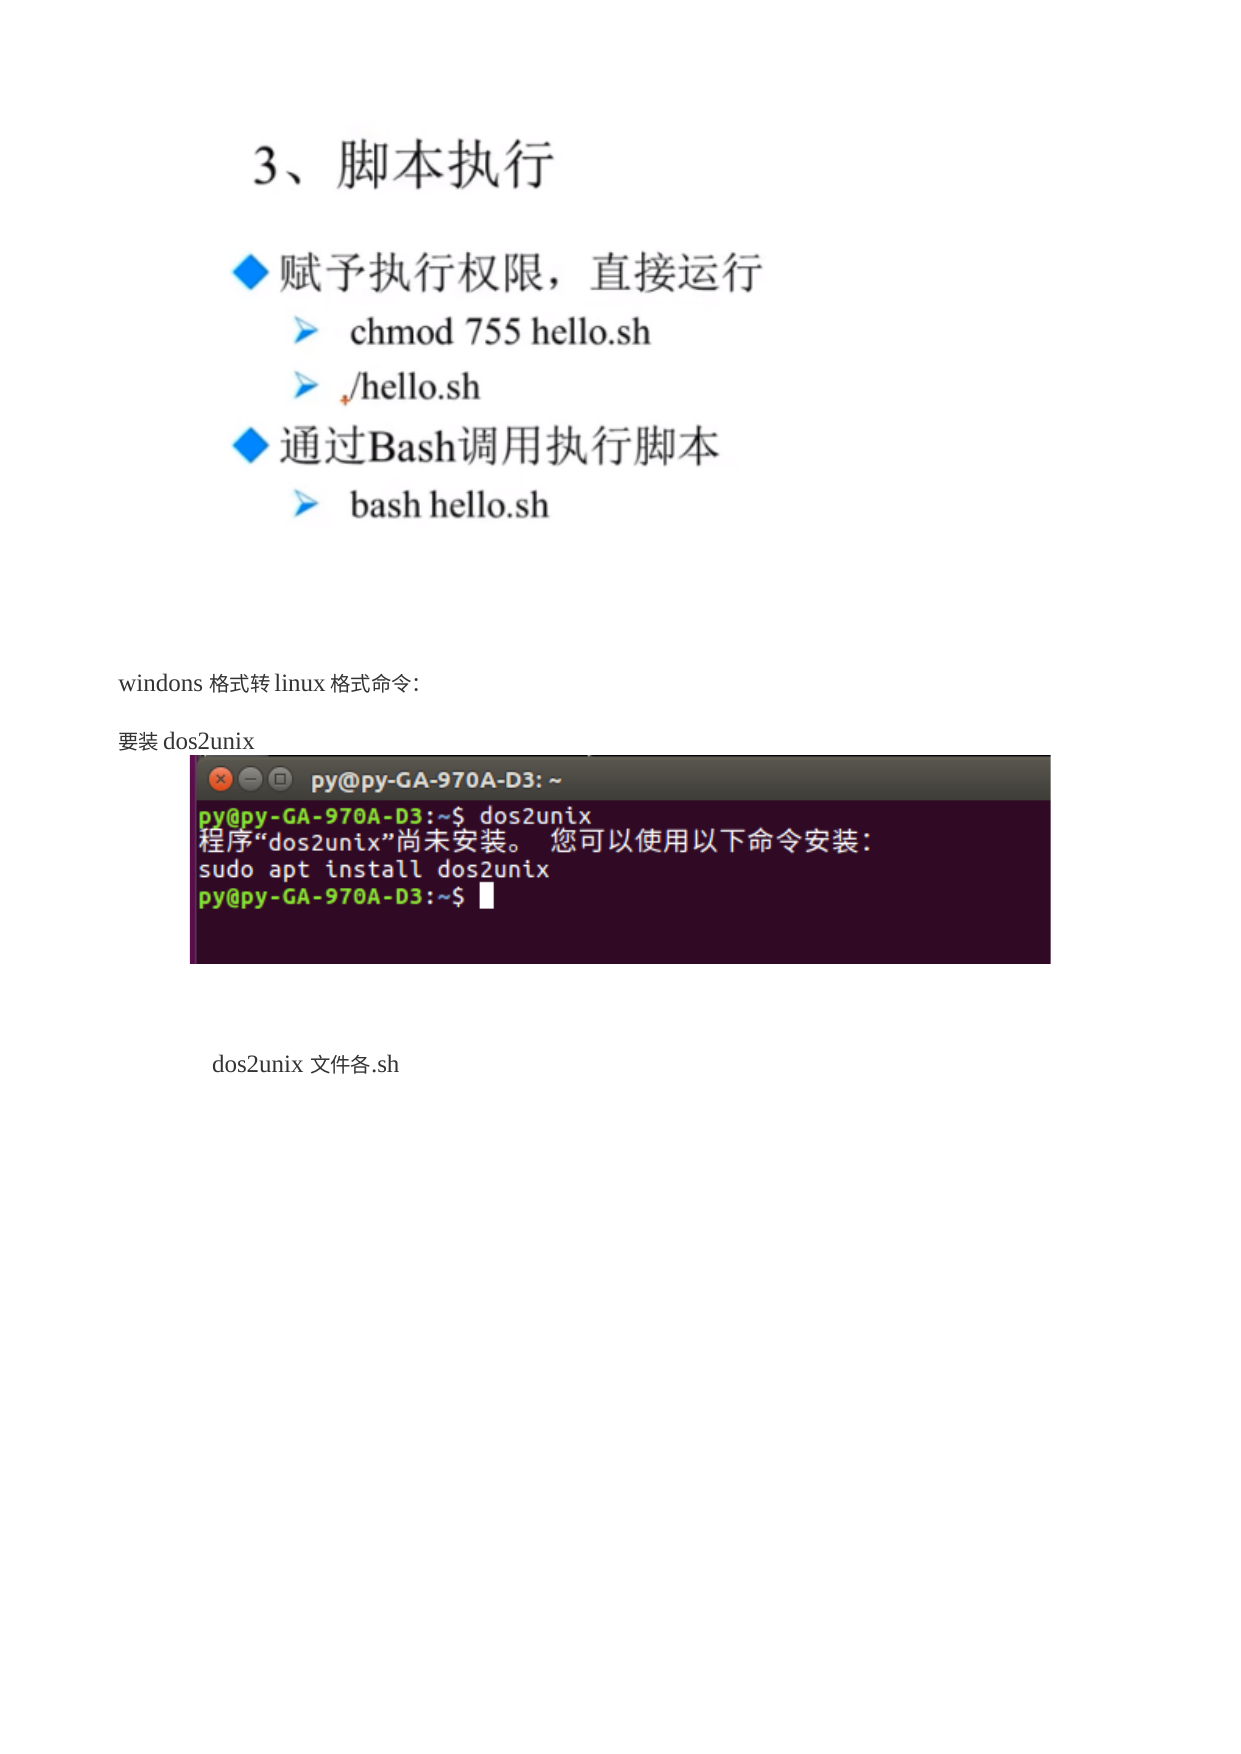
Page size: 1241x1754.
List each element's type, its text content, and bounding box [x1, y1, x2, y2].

text dos2unix 文件各.sh [118, 1049, 1122, 1079]
text 要装dos2unix [118, 726, 1122, 755]
text windons 格式转linux格式命令： [118, 668, 1122, 697]
picture [201, 118, 1039, 611]
picture [189, 755, 1051, 964]
